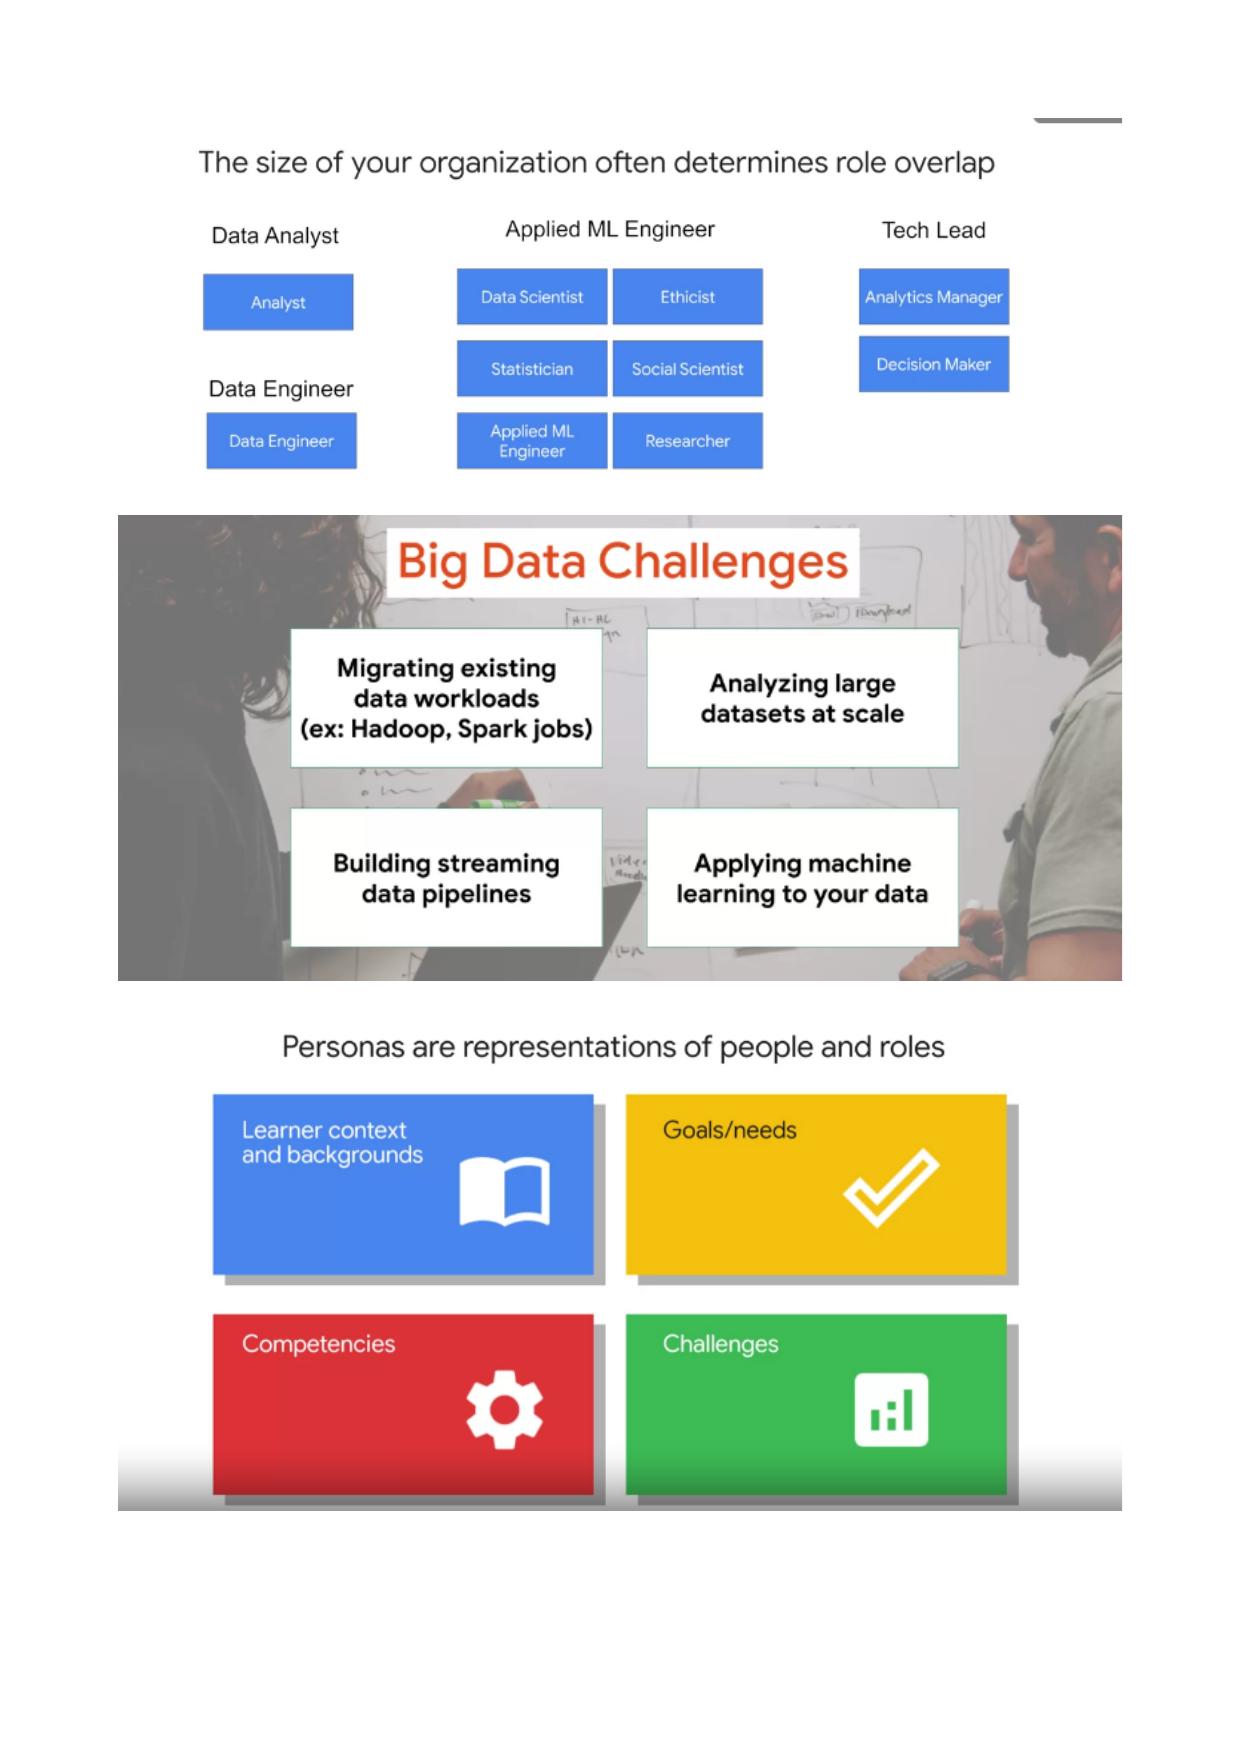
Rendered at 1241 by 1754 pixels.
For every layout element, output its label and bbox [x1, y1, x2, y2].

picture [118, 118, 1123, 487]
picture [118, 515, 1123, 981]
picture [118, 1009, 1123, 1511]
